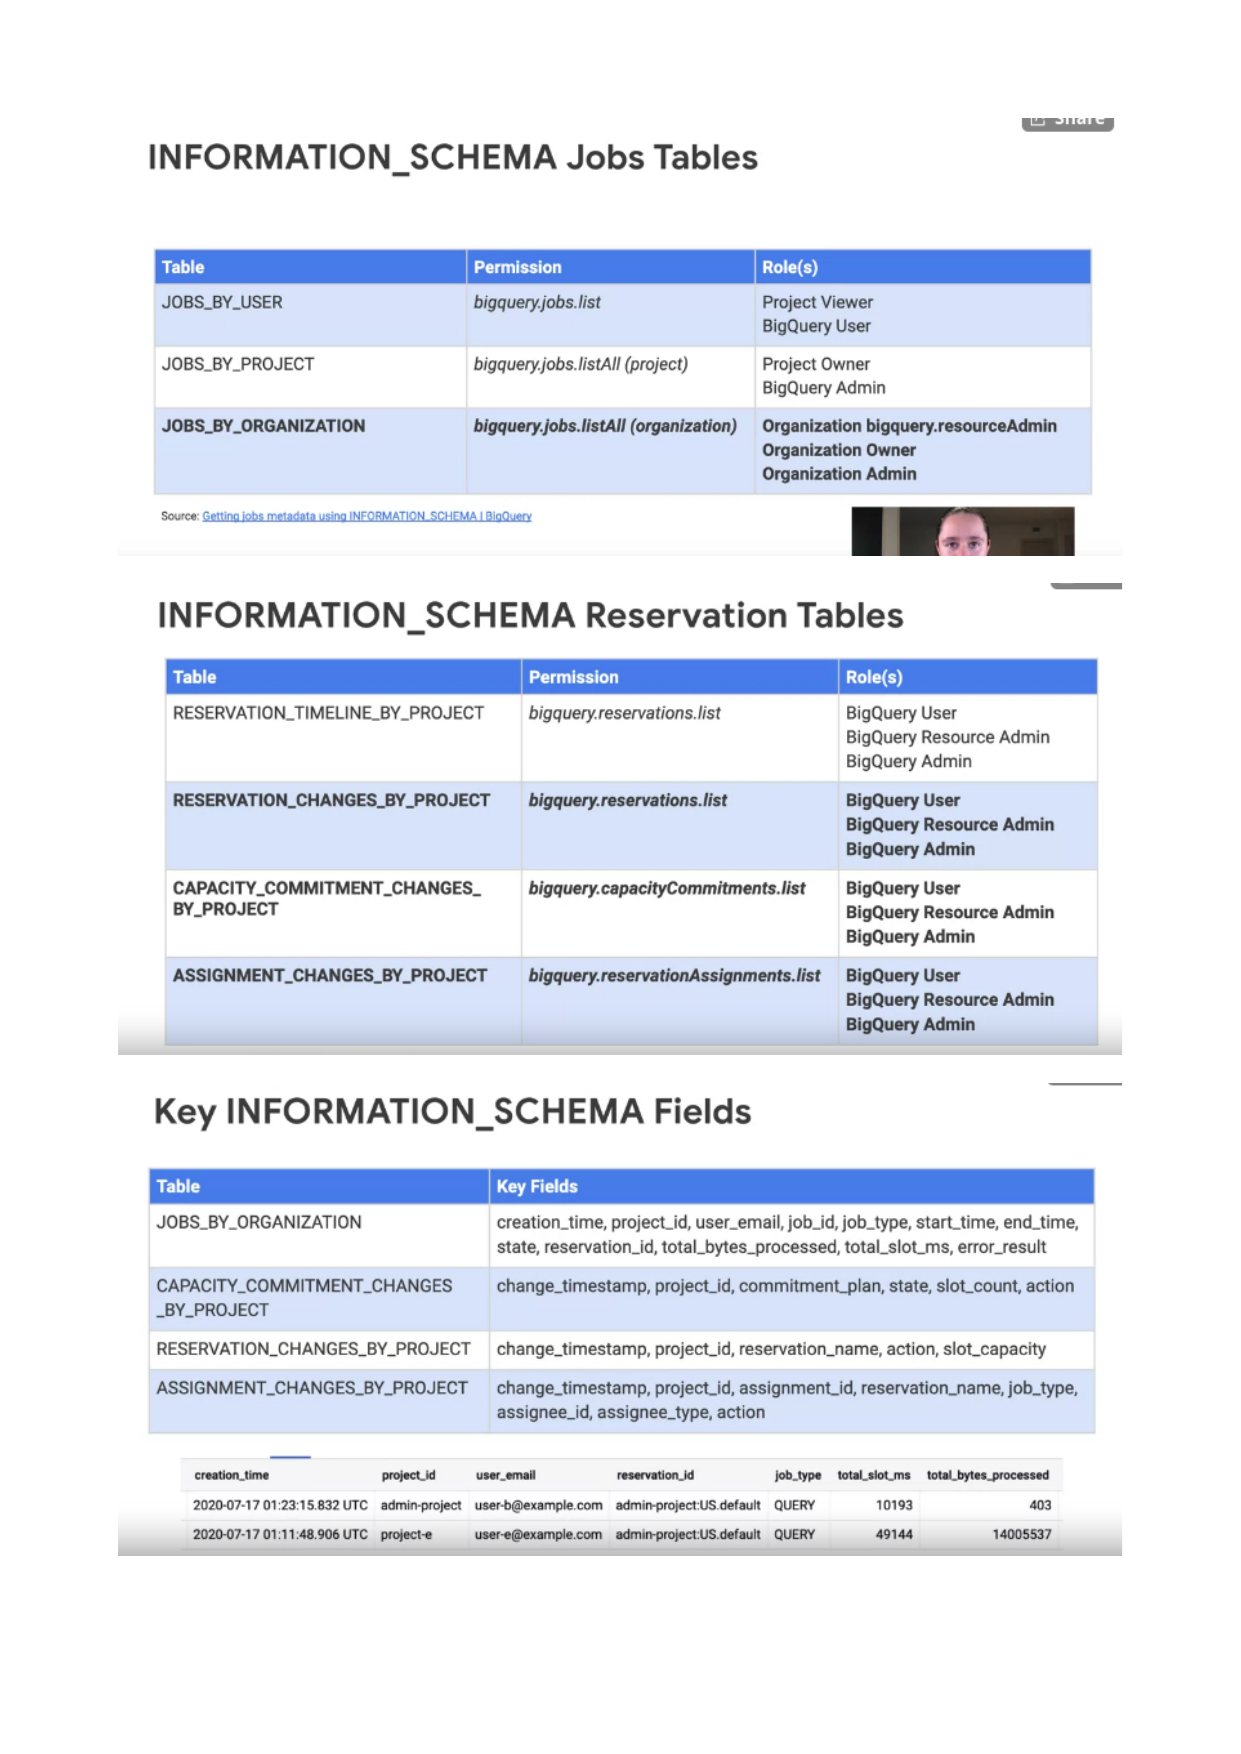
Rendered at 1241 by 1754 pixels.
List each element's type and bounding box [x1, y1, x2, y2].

picture [118, 118, 1123, 556]
picture [118, 1083, 1123, 1556]
picture [118, 583, 1123, 1055]
